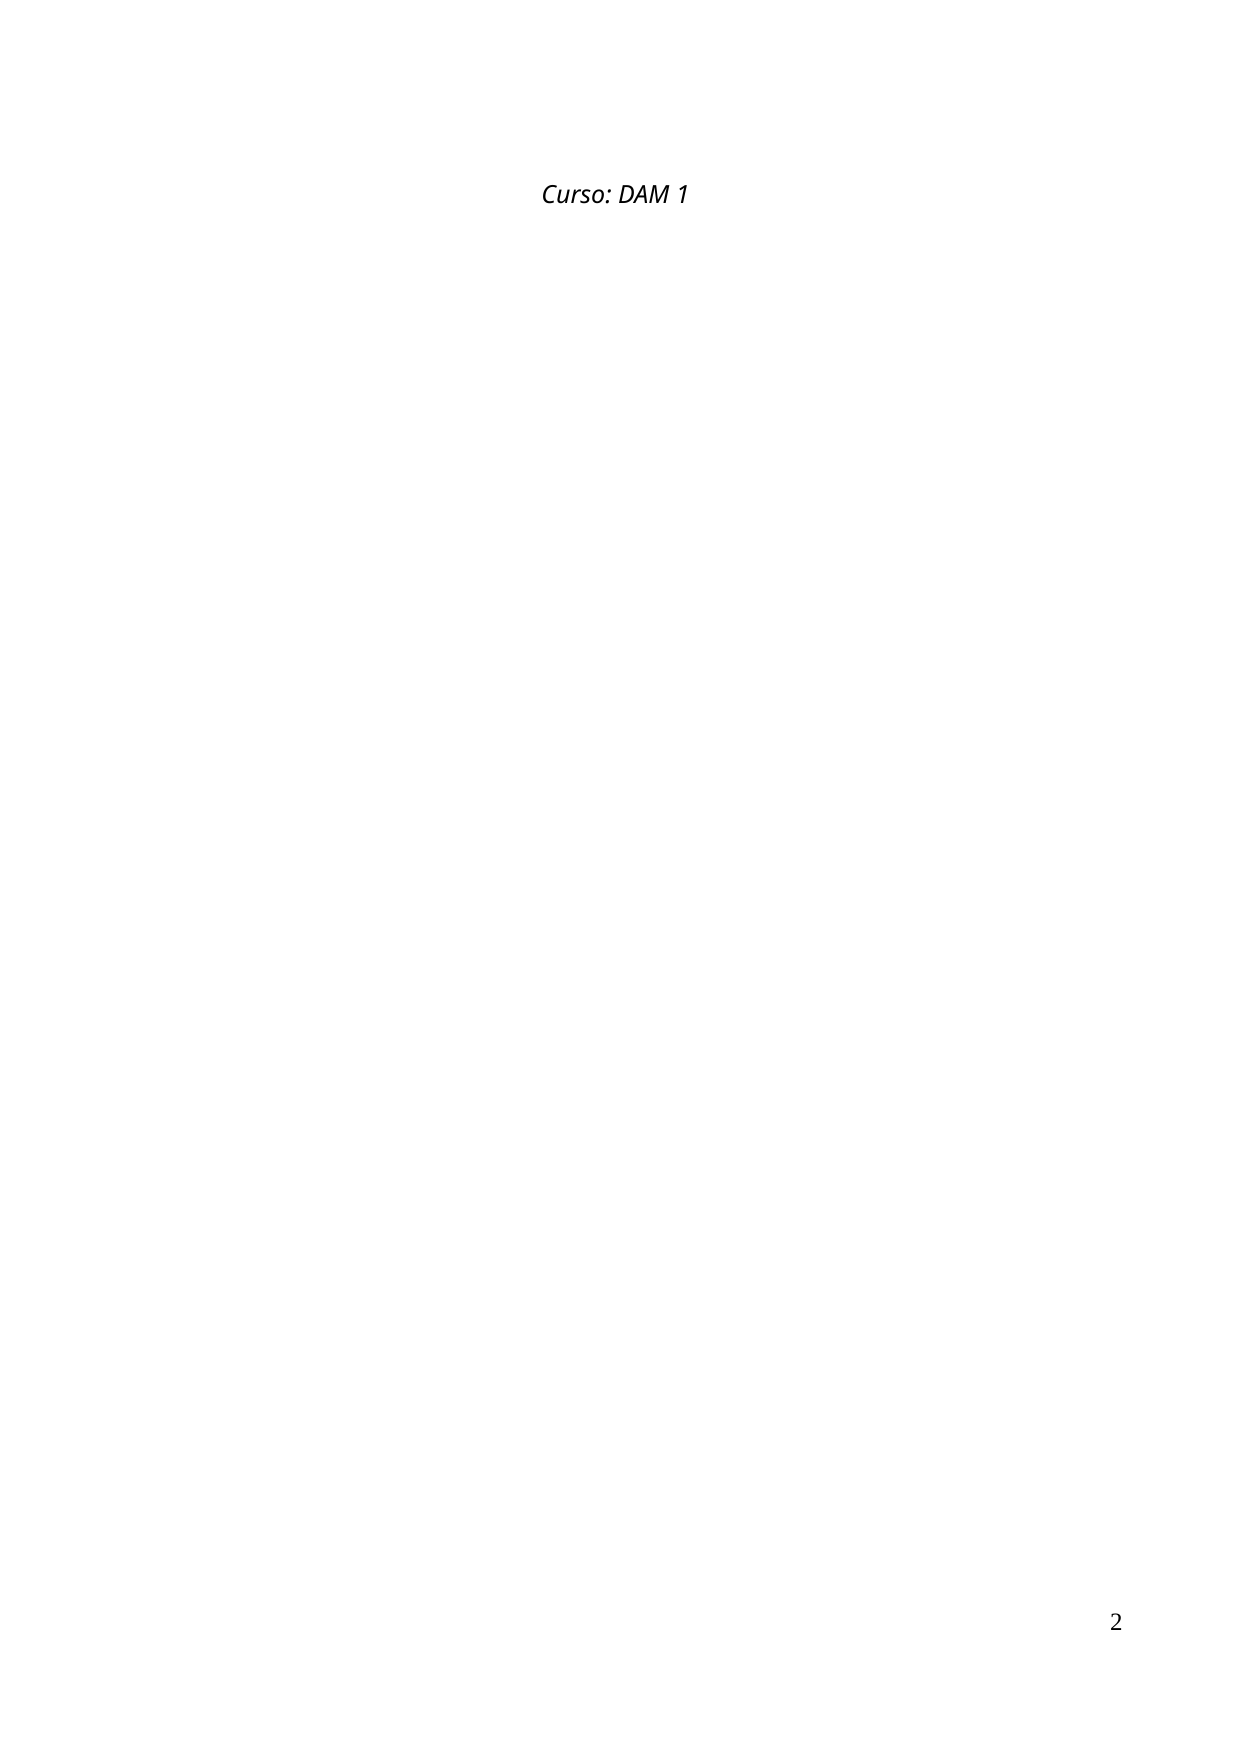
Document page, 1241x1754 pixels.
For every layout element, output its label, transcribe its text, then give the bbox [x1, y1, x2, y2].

text Curso: DAM 1 [118, 176, 1122, 210]
